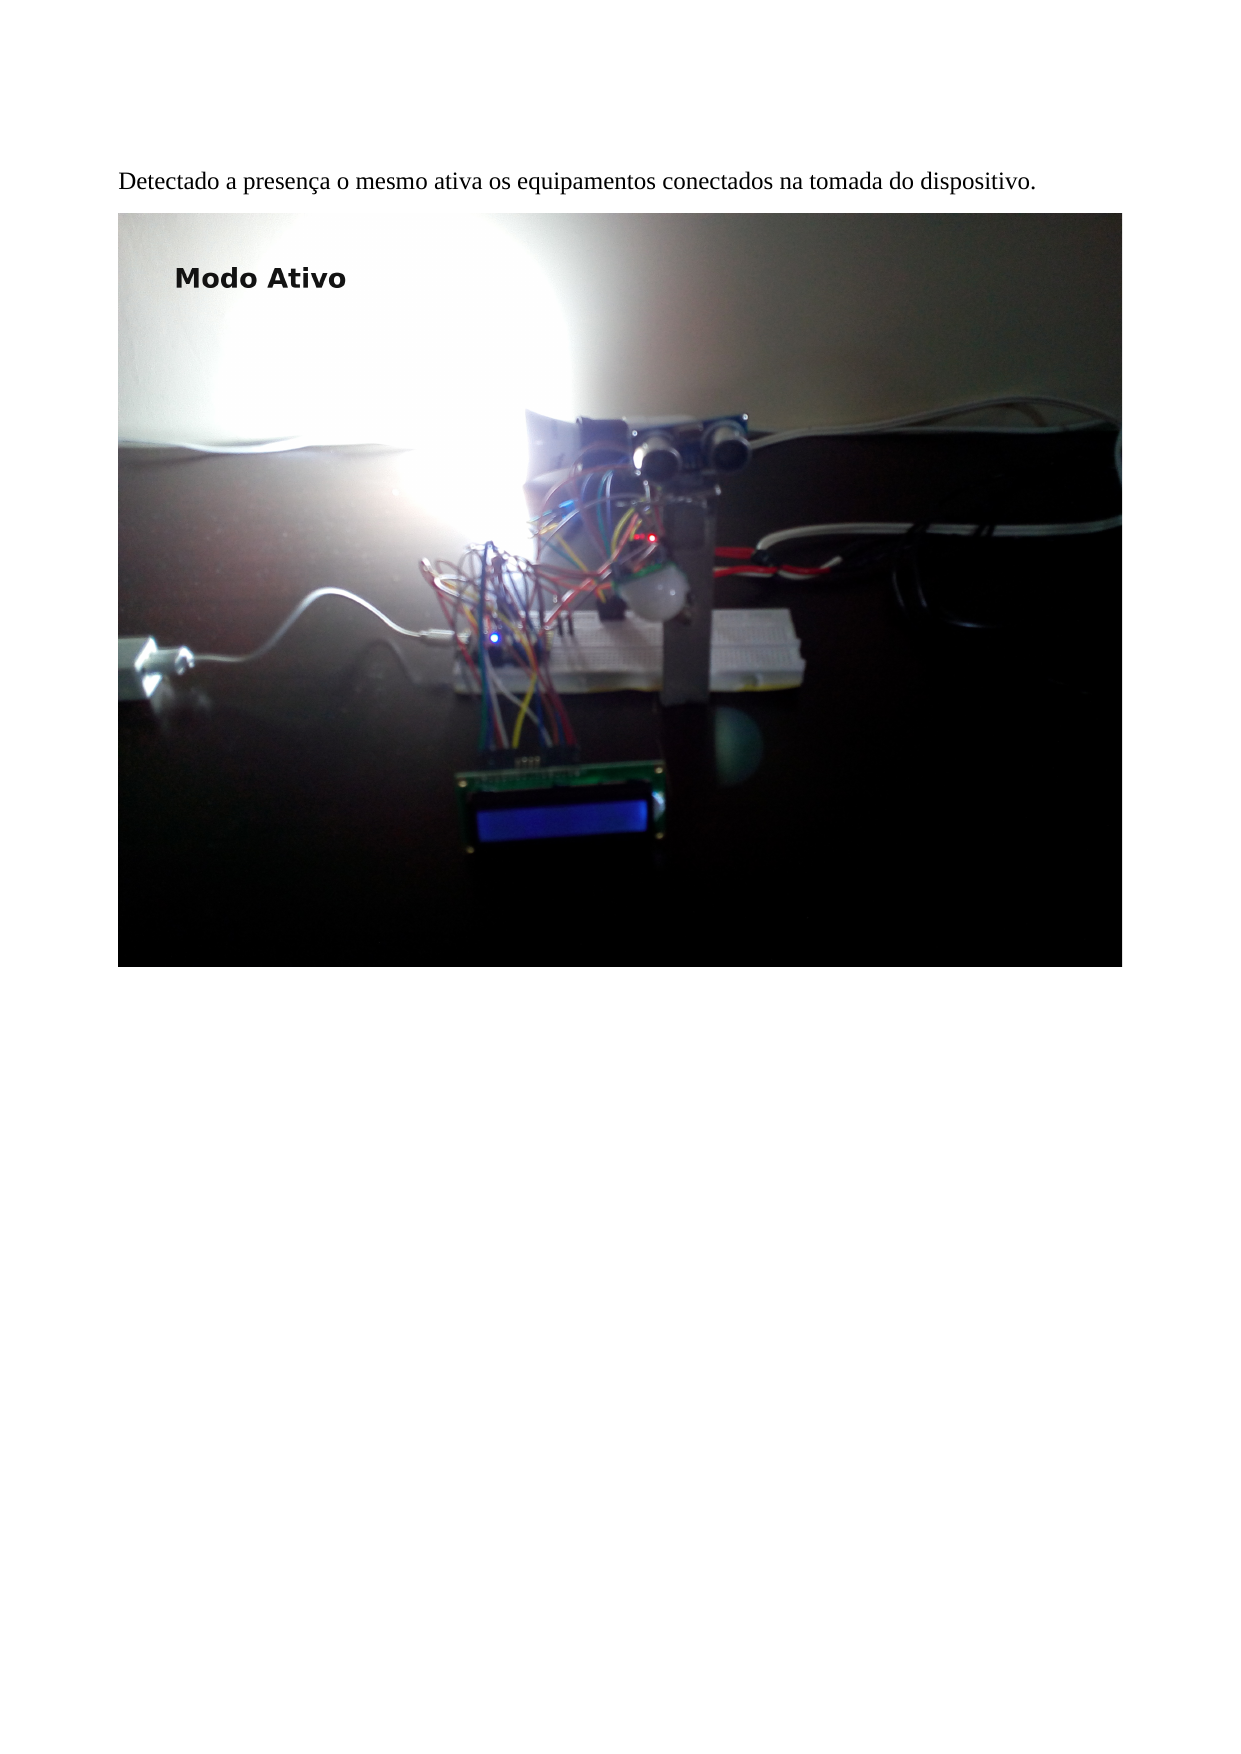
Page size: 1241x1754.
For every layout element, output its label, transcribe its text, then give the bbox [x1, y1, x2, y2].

picture [118, 213, 1123, 967]
text Detectado a presença o mesmo ativa os equipamentos conectados na tomada do dispositivo. [118, 166, 1122, 194]
